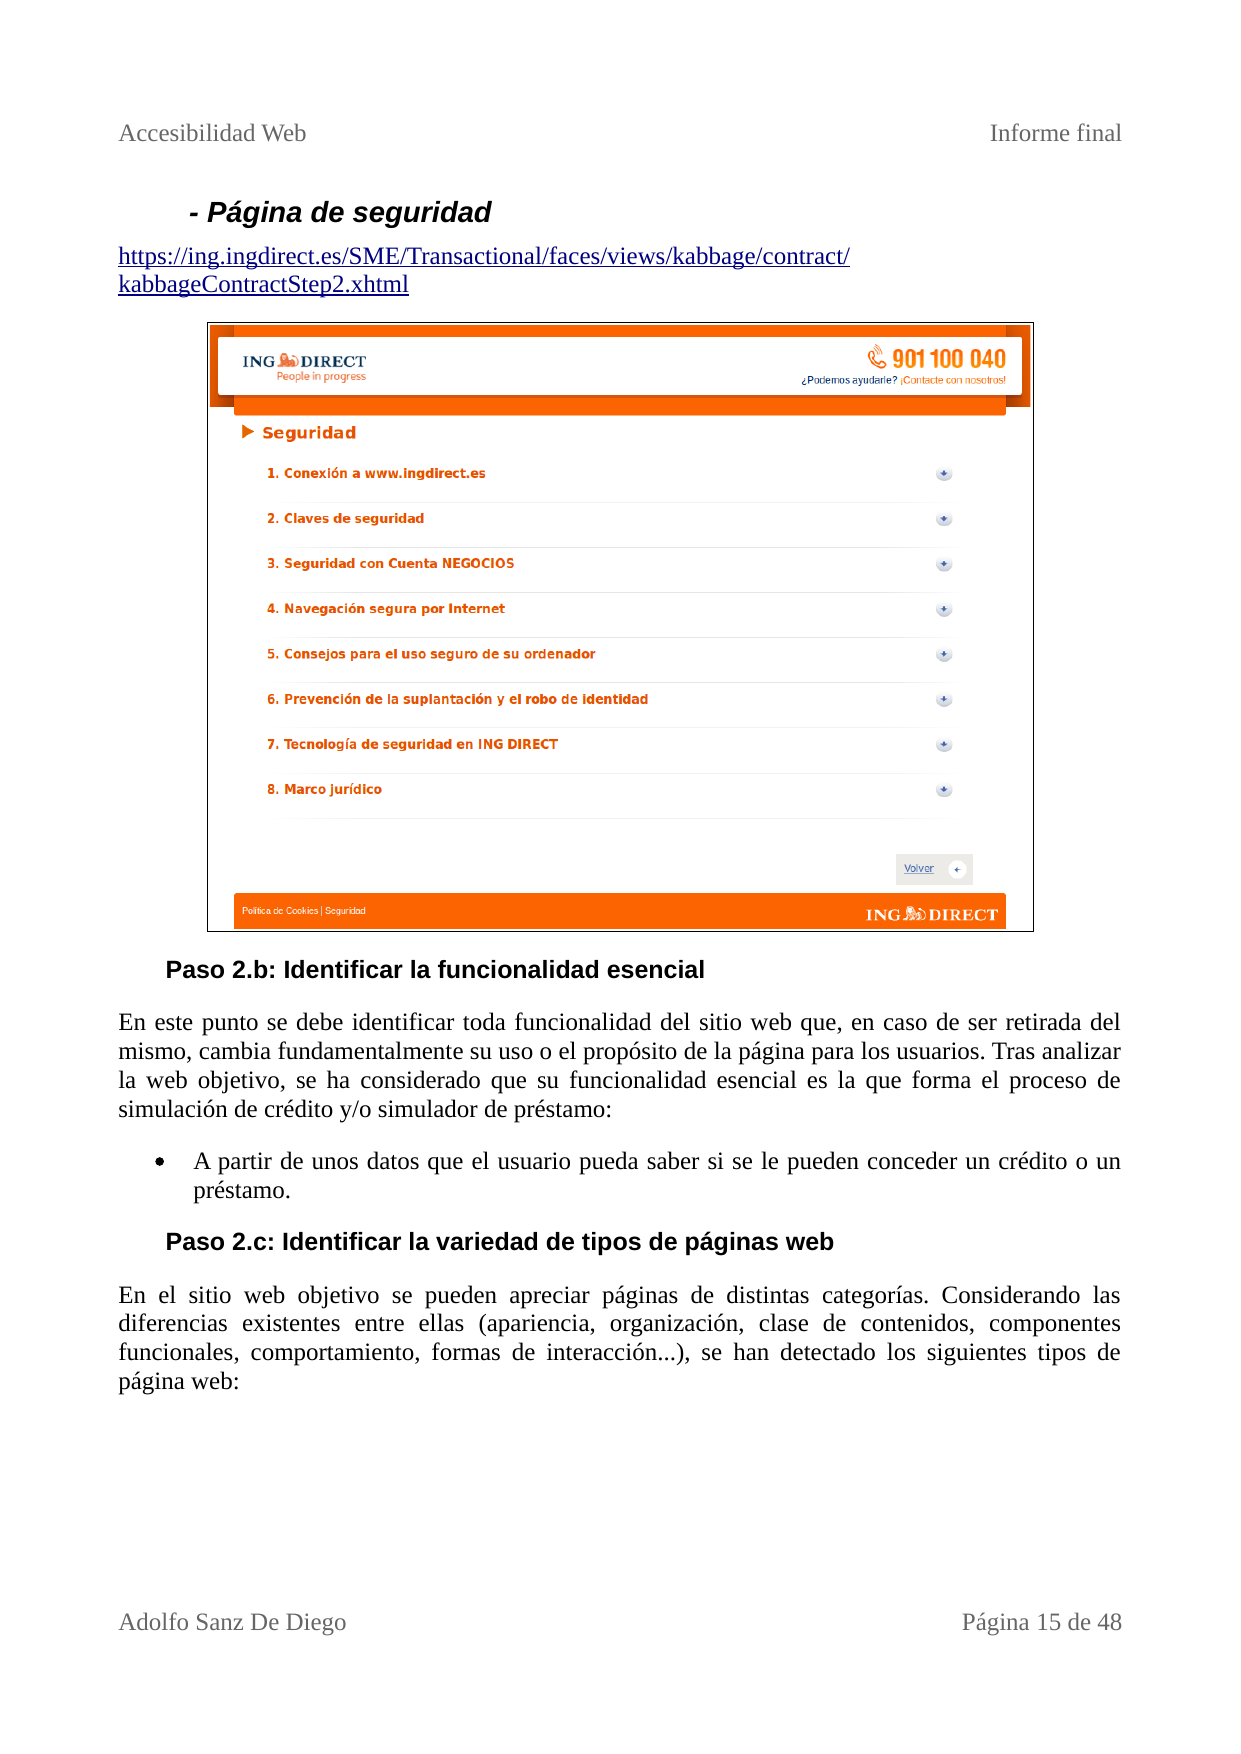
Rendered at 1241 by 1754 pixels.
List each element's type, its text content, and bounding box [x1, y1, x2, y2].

text En este punto se debe identificar toda funcionalidad del sitio web que, en caso de ser retirada del mismo, cambia fundamentalmente su uso o el propósito de la página para los usuarios. Tras analizar la web objetivo, se ha considerado que su funcionalidad esencial es la que forma el proceso de simulación de crédito y/o simulador de préstamo: [118, 1007, 1122, 1122]
text En el sitio web objetivo se pueden apreciar páginas de distintas categorías. Considerando las diferencias existentes entre ellas (apariencia, organización, clase de contenidos, componentes funcionales, comportamiento, formas de interacción...), se han detectado los siguientes tipos de página web: [118, 1280, 1122, 1395]
subtitle Paso 2.c: Identificar la variedad de tipos de páginas web [165, 1227, 1122, 1256]
list A partir de unos datos que el usuario pueda saber si se le pueden conceder un crédito o un préstamo. [156, 1146, 1122, 1204]
picture [209, 325, 1031, 929]
subtitle Página de seguridad [189, 196, 1122, 229]
text https://ing.ingdirect.es/SME/Transactional/faces/views/kabbage/contract/kabbageContractStep2.xhtml [118, 241, 1122, 298]
subtitle Paso 2.b: Identificar la funcionalidad esencial [165, 955, 1122, 984]
